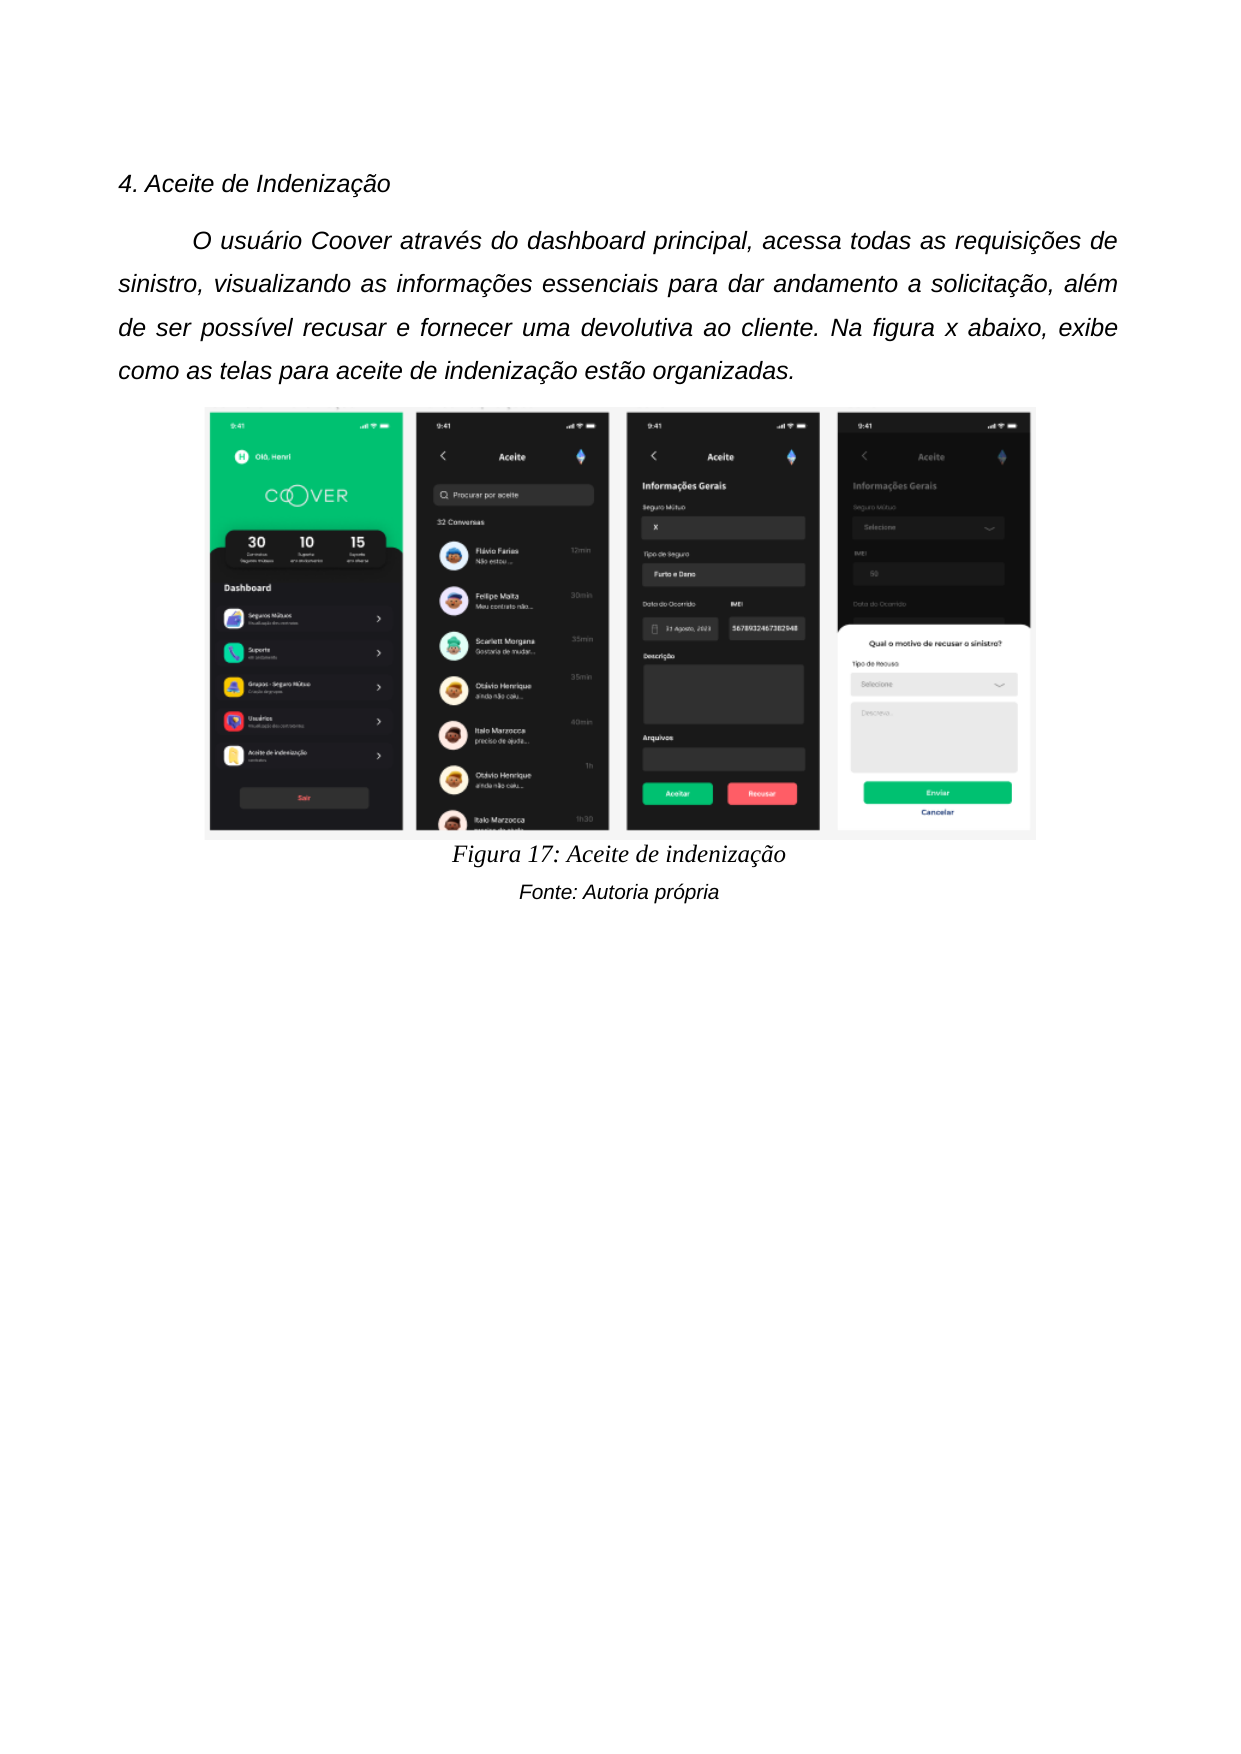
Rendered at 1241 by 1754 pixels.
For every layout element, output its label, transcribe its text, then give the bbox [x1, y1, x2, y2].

text O usuário Coover através do dashboard principal, acessa todas as requisições de sinistro, visualizando as informações essenciais para dar andamento a solicitação, além de ser possível recusar e fornecer uma devolutiva ao cliente. Na figura x abaixo, exibe como as telas para aceite de indenização estão organizadas. [118, 226, 1122, 384]
text [204, 395, 1036, 407]
text Fonte: Autoria própria [118, 413, 1122, 904]
text Figura 17: Aceite de indenização [204, 840, 1036, 868]
text 4. Aceite de Indenização [118, 169, 1122, 197]
